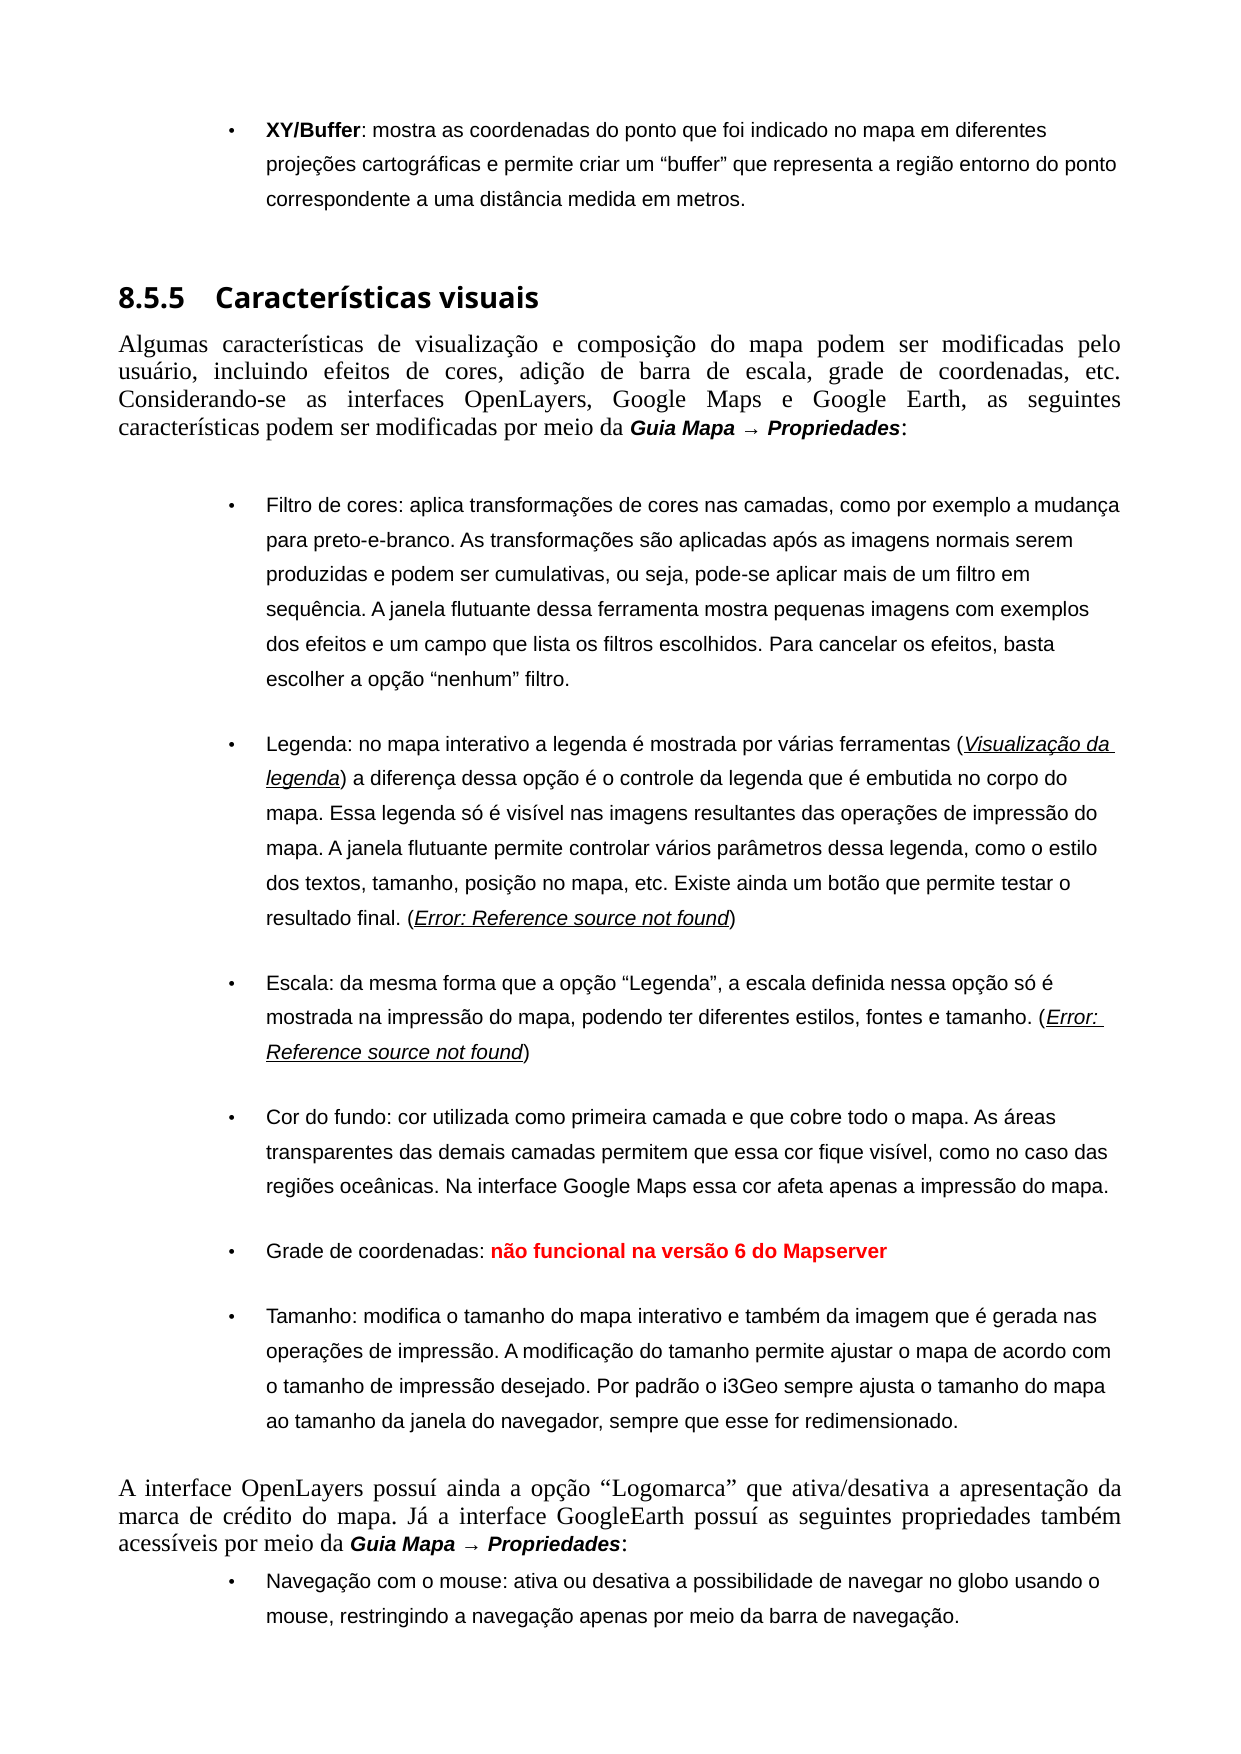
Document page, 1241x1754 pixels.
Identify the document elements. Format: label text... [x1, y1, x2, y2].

list Escala: da mesma forma que a opção “Legenda”, a escala definida nessa opção só é mostrada na impressão do mapa, podendo ter diferentes estilos, fontes e tamanho. (Erro: Origem da referência não encontrada) [228, 971, 1122, 1064]
list Tamanho: modifica o tamanho do mapa interativo e também da imagem que é gerada nas operações de impressão. A modificação do tamanho permite ajustar o mapa de acordo com o tamanho de impressão desejado. Por padrão o i3Geo sempre ajusta o tamanho do mapa ao tamanho da janela do navegador, sempre que esse for redimensionado. [228, 1305, 1122, 1432]
list Legenda: no mapa interativo a legenda é mostrada por várias ferramentas (Visualização da legenda) a diferença dessa opção é o controle da legenda que é embutida no corpo do mapa. Essa legenda só é visível nas imagens resultantes das operações de impressão do mapa. A janela flutuante permite controlar vários parâmetros dessa legenda, como o estilo dos textos, tamanho, posição no mapa, etc. Existe ainda um botão que permite testar o resultado final. (Erro: Origem da referência não encontrada) [228, 732, 1122, 929]
list Filtro de cores: aplica transformações de cores nas camadas, como por exemplo a mudança para preto-e-branco. As transformações são aplicadas após as imagens normais serem produzidas e podem ser cumulativas, ou seja, pode-se aplicar mais de um filtro em sequência. A janela flutuante dessa ferramenta mostra pequenas imagens com exemplos dos efeitos e um campo que lista os filtros escolhidos. Para cancelar os efeitos, basta escolher a opção “nenhum” filtro. [228, 493, 1122, 691]
list XY/Buffer: mostra as coordenadas do ponto que foi indicado no mapa em diferentes projeções cartográficas e permite criar um “buffer” que representa a região entorno do ponto correspondente a uma distância medida em metros. [228, 118, 1122, 211]
text Algumas características de visualização e composição do mapa podem ser modificadas pelo usuário, incluindo efeitos de cores, adição de barra de escala, grade de coordenadas, etc. Considerando-se as interfaces OpenLayers, Google Maps e Google Earth, as seguintes características podem ser modificadas por meio da Guia mapa → propriedades: [118, 330, 1122, 441]
list Navegação com o mouse: ativa ou desativa a possibilidade de navegar no globo usando o mouse, restringindo a navegação apenas por meio da barra de navegação. [228, 1570, 1122, 1628]
text A interface OpenLayers possuí ainda a opção “Logomarca” que ativa/desativa a apresentação da marca de crédito do mapa. Já a interface GoogleEarth possuí as seguintes propriedades também acessíveis por meio da Guia Mapa → propriedades: [118, 1474, 1122, 1557]
subtitle Características visuais [118, 278, 1122, 317]
list Grade de coordenadas: não funcional na versão 6 do Mapserver [228, 1240, 1122, 1263]
list Cor do fundo: cor utilizada como primeira camada e que cobre todo o mapa. As áreas transparentes das demais camadas permitem que essa cor fique visível, como no caso das regiões oceânicas. Na interface Google Maps essa cor afeta apenas a impressão do mapa. [228, 1106, 1122, 1198]
